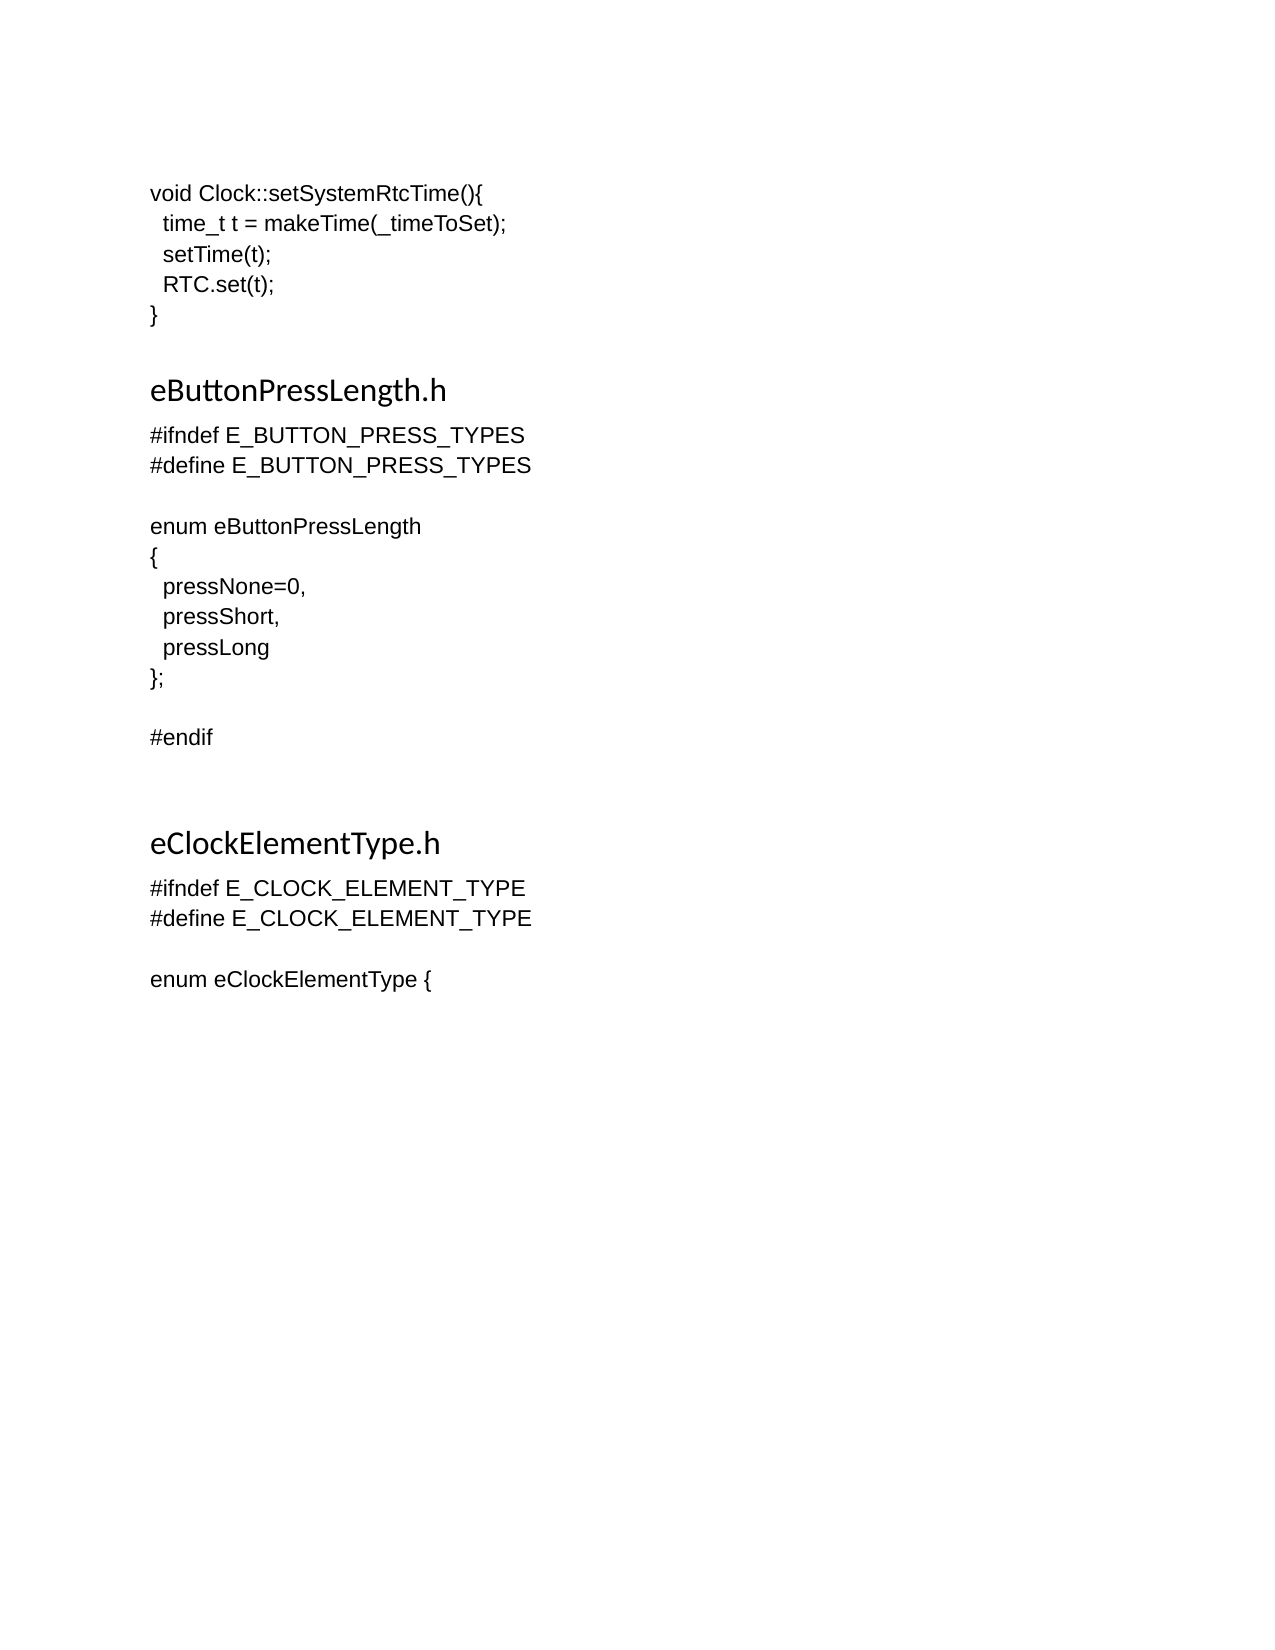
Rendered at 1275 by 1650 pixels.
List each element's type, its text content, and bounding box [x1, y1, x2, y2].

text enum eButtonPressLength [150, 513, 1125, 539]
text #ifndef E_BUTTON_PRESS_TYPES [150, 422, 1125, 448]
text void Clock::setSystemRtcTime(){ [150, 180, 1125, 207]
text time_t t = makeTime(_timeToSet); [150, 210, 1125, 237]
text }; [150, 664, 1125, 690]
text enum eClockElementType { [150, 966, 1125, 992]
subtitle eClockElementType.h [150, 822, 1125, 863]
text pressShort, [150, 603, 1125, 629]
text RTC.set(t); [150, 271, 1125, 297]
text setTime(t); [150, 241, 1125, 267]
text } [150, 301, 1125, 327]
subtitle eButtonPressLength.h [150, 369, 1125, 409]
text pressNone=0, [150, 573, 1125, 599]
text #ifndef E_CLOCK_ELEMENT_TYPE [150, 875, 1125, 902]
text { [150, 543, 1125, 569]
text #define E_BUTTON_PRESS_TYPES [150, 452, 1125, 478]
text pressLong [150, 633, 1125, 660]
text #define E_CLOCK_ELEMENT_TYPE [150, 905, 1125, 932]
text #endif [150, 724, 1125, 750]
